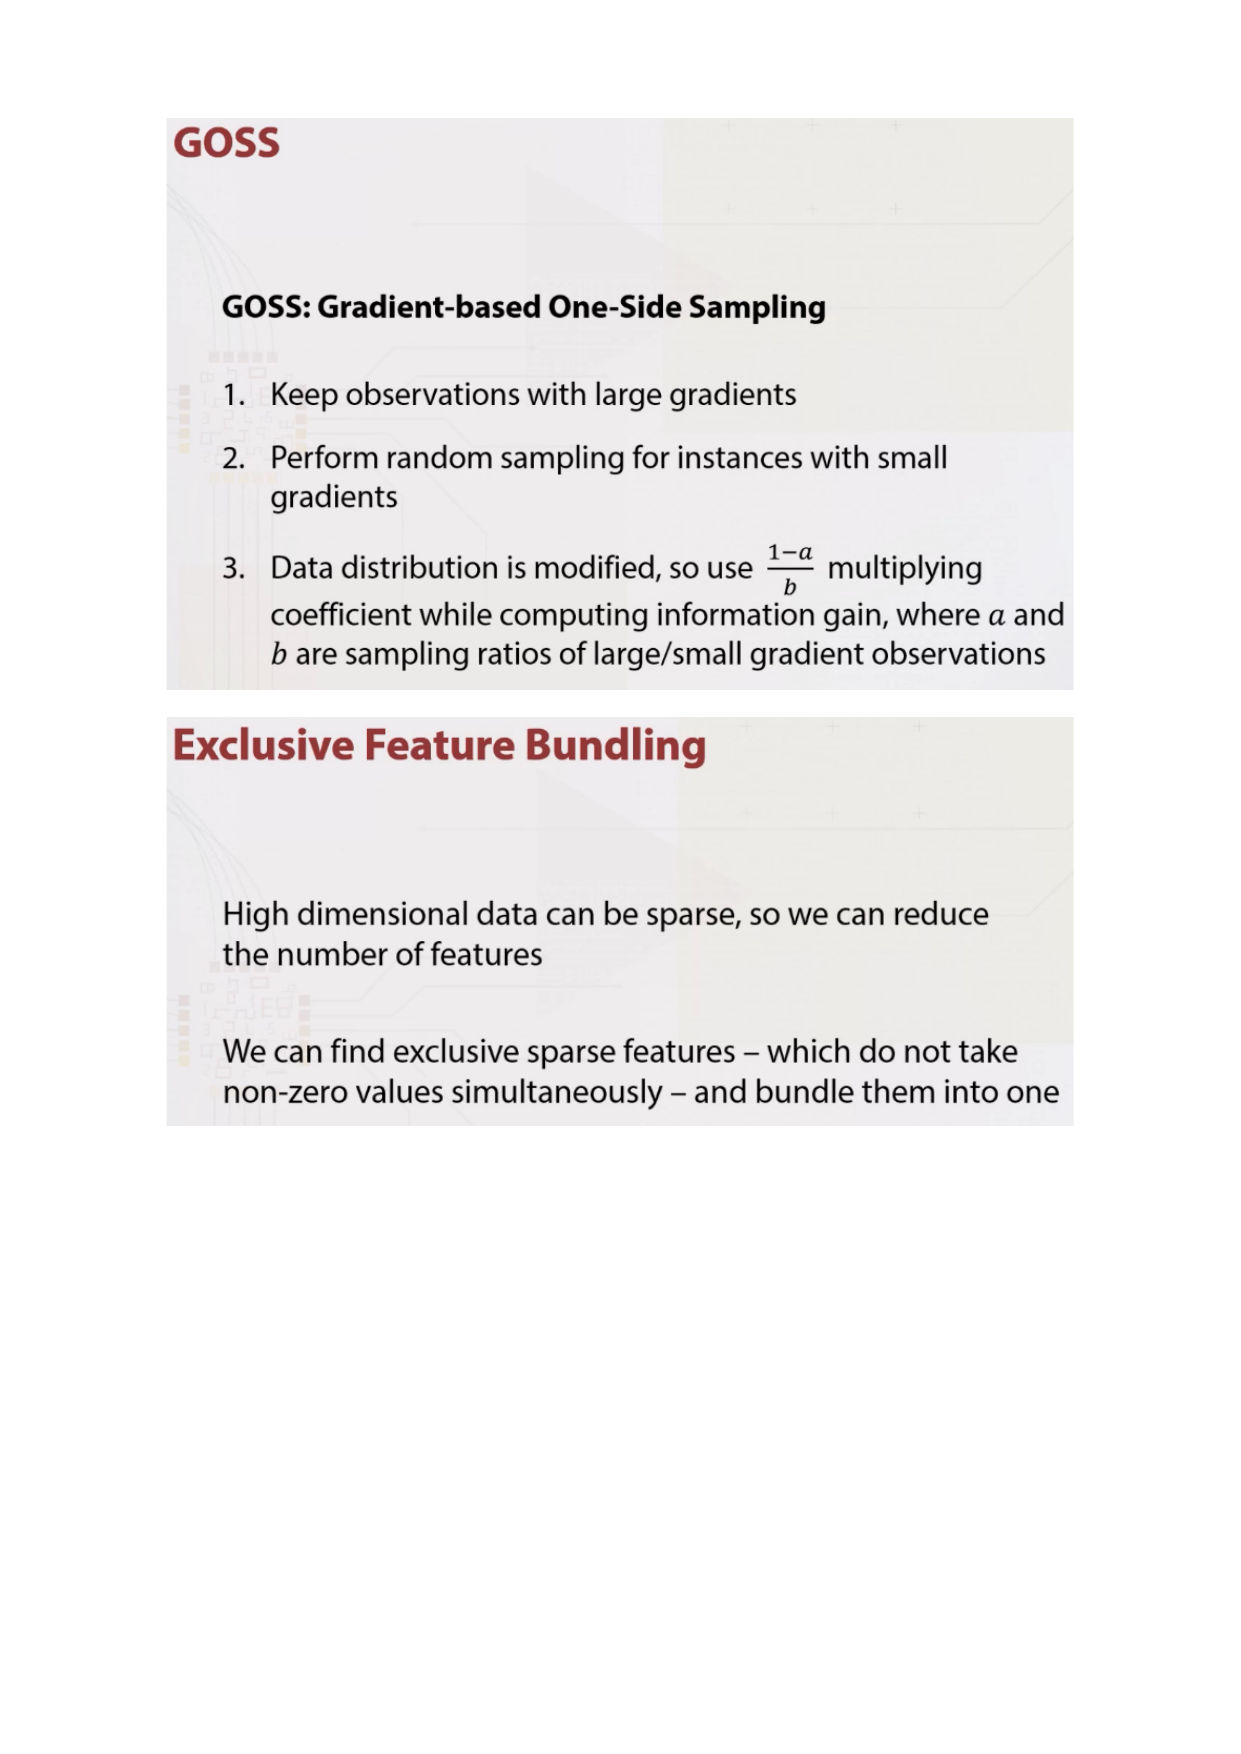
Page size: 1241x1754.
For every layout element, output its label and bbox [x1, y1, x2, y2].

picture [166, 118, 1074, 690]
picture [166, 717, 1074, 1126]
